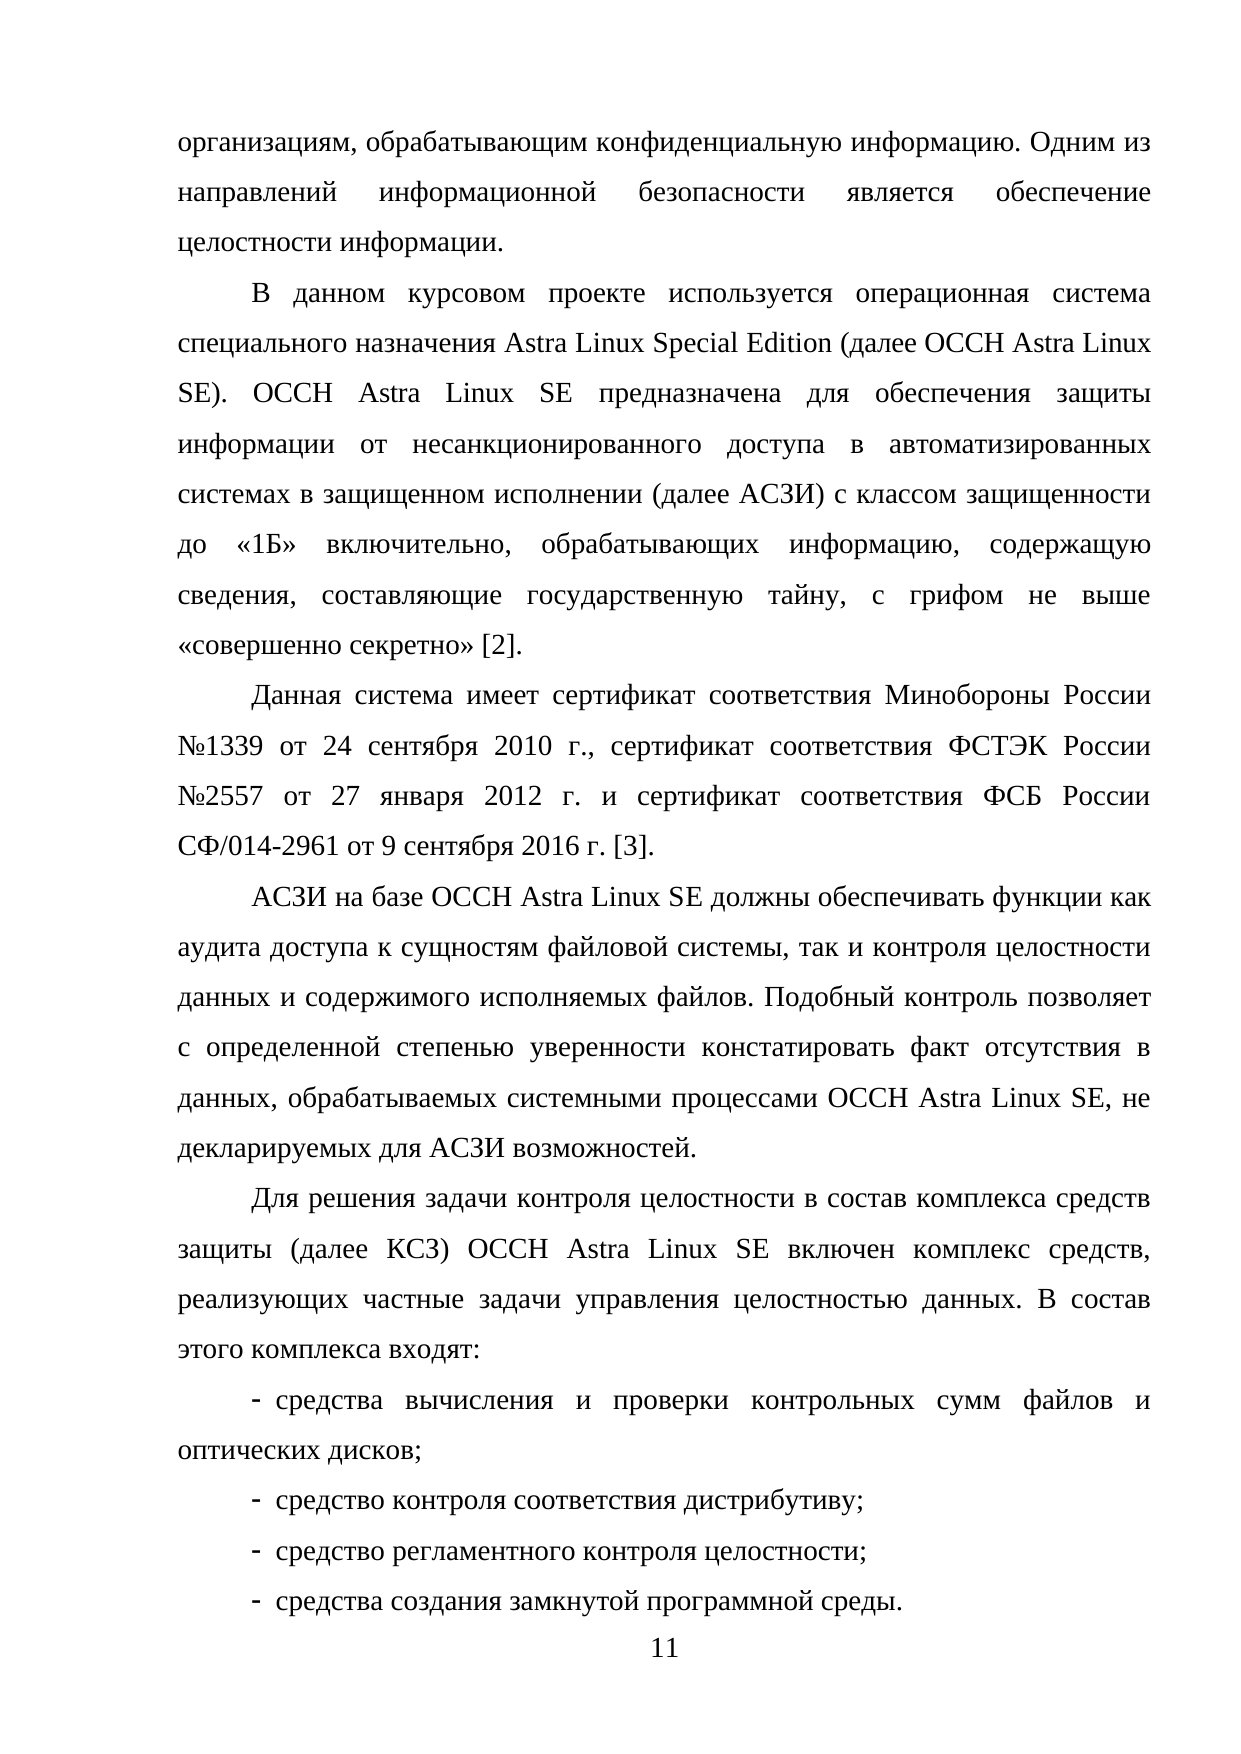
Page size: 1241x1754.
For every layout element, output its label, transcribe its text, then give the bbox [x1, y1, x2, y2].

text Данная система имеет сертификат соответствия Минобороны России №1339 от 24 сентября 2010 г., сертификат соответствия ФСТЭК России №2557 от 27 января 2012 г. и сертификат соответствия ФСБ России СФ/014-2961 от 9 сентября 2016 г. [3]. [177, 677, 1152, 862]
list средство регламентного контроля целостности; [177, 1533, 1152, 1567]
text организациям, обрабатывающим конфиденциальную информацию. Одним из направлений информационной безопасности является обеспечение целостности информации. [177, 124, 1152, 258]
list средства вычисления и проверки контрольных сумм файлов и оптических дисков; [177, 1382, 1152, 1466]
text В данном курсовом проекте используется операционная система специального назначения Astra Linux Special Edition (далее ОССН Astra Linux SE). ОССН Astra Linux SE предназначена для обеспечения защиты информации от несанкционированного доступа в автоматизированных системах в защищенном исполнении (далее АСЗИ) с классом защищенности до «1Б» включительно, обрабатывающих информацию, содержащую сведения, составляющие государственную тайну, с грифом не выше «совершенно секретно» [2]. [177, 275, 1152, 661]
text Для решения задачи контроля целостности в состав комплекса средств защиты (далее КСЗ) ОССН Astra Linux SE включен комплекс средств, реализующих частные задачи управления целостностью данных. В состав этого комплекса входят: [177, 1181, 1152, 1365]
list средства создания замкнутой программной среды. [177, 1583, 1152, 1617]
text АСЗИ на базе ОССН Astra Linux SE должны обеспечивать функции как аудита доступа к сущностям файловой системы, так и контроля целостности данных и содержимого исполняемых файлов. Подобный контроль позволяет с определенной степенью уверенности констатировать факт отсутствия в данных, обрабатываемых системными процессами ОССН Astra Linux SE, не декларируемых для АСЗИ возможностей. [177, 879, 1152, 1164]
list средство контроля соответствия дистрибутиву; [177, 1482, 1152, 1516]
